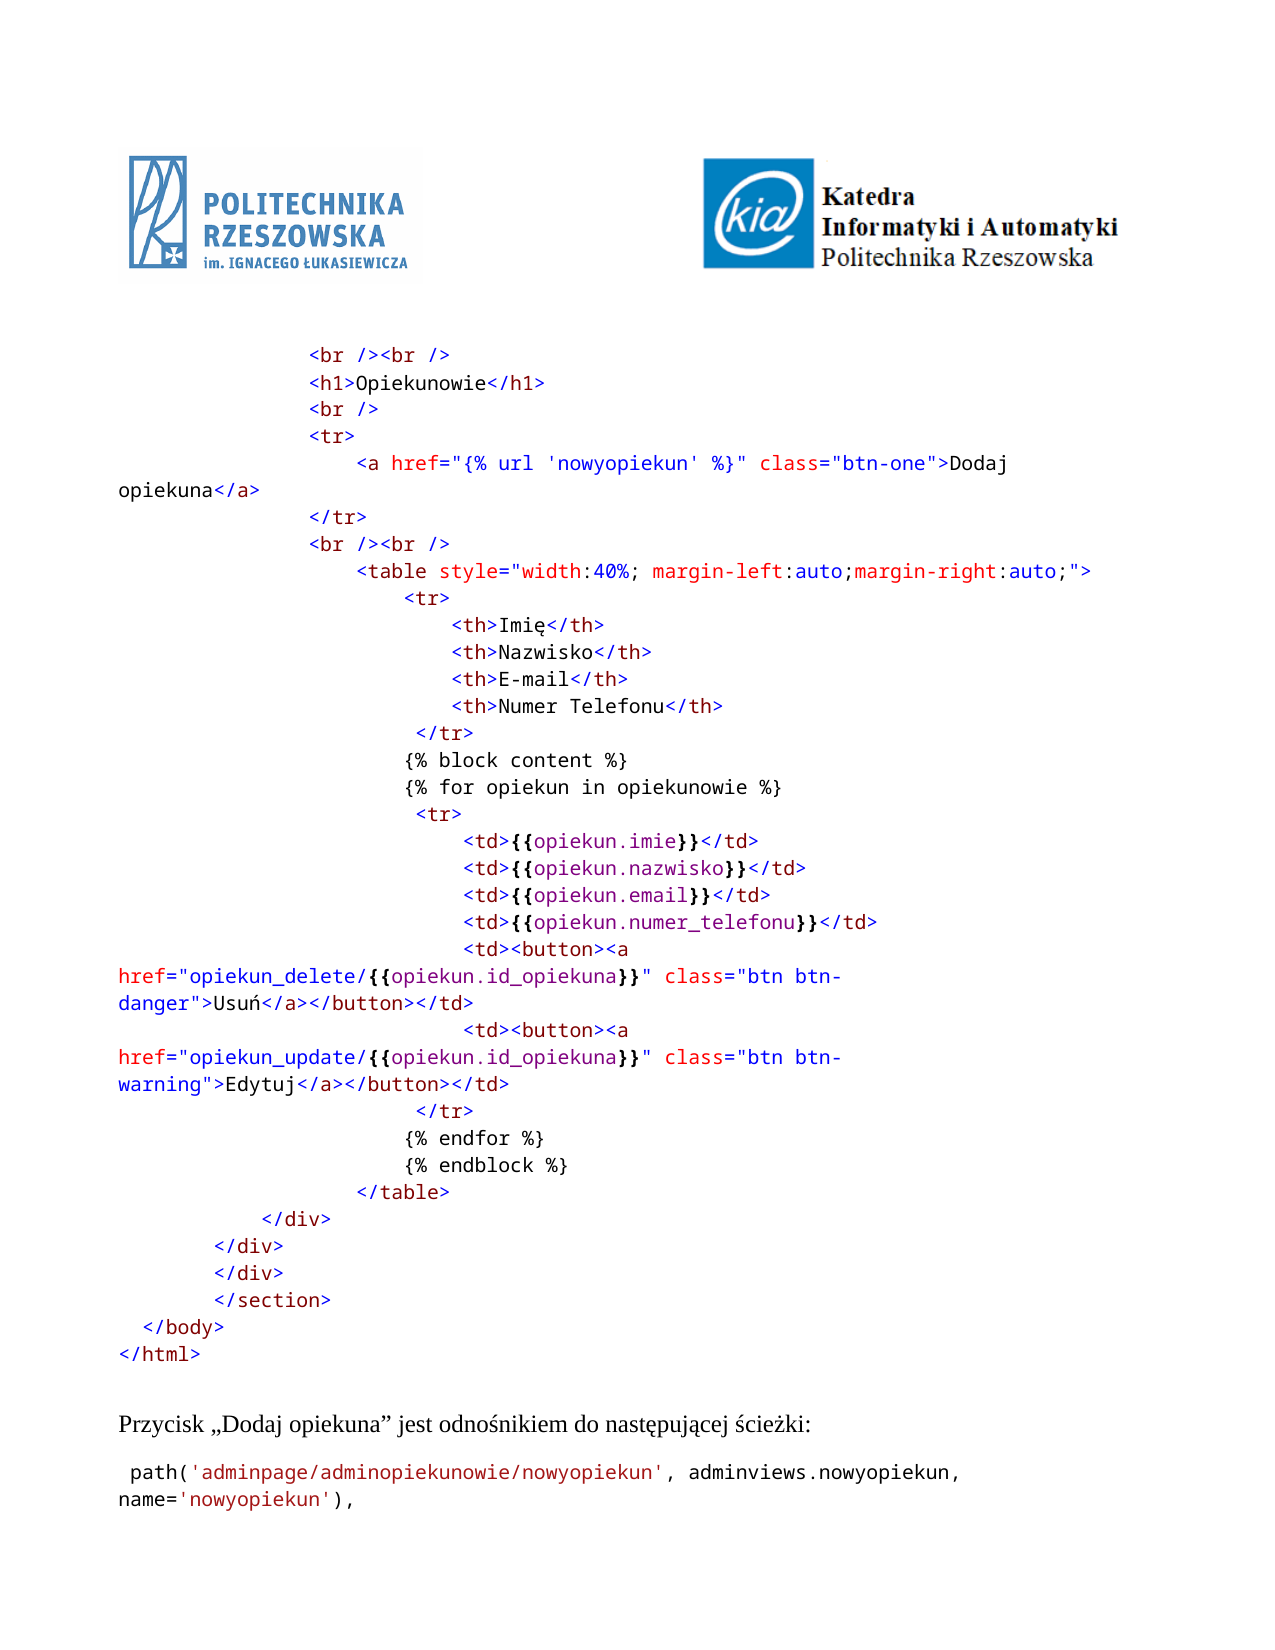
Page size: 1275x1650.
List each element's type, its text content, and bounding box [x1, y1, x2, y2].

text <td><button><a href="opiekun_delete/{{opiekun.id_opiekuna}}" class="btn btn-danger">Usuń</a></button></td> [118, 935, 1157, 1016]
text </body> [118, 1313, 1157, 1340]
text <th>E-mail</th> [118, 666, 1157, 692]
text <td>{{opiekun.imie}}</td> [118, 827, 1157, 854]
text </section> [118, 1286, 1157, 1313]
text </tr> [118, 504, 1157, 531]
text <table style="width:40%; margin-left:auto;margin-right:auto;"> [118, 558, 1157, 584]
text {% block content %} [118, 746, 1157, 773]
text <tr> [118, 423, 1157, 450]
text </div> [118, 1232, 1157, 1259]
text </html> [118, 1340, 1157, 1367]
text </tr> [118, 1097, 1157, 1124]
text <td>{{opiekun.numer_telefonu}}</td> [118, 908, 1157, 935]
text <h1>Opiekunowie</h1> [118, 369, 1157, 396]
text {% endblock %} [118, 1151, 1157, 1178]
text </div> [118, 1259, 1157, 1286]
text <td><button><a href="opiekun_update/{{opiekun.id_opiekuna}}" class="btn btn-warning">Edytuj</a></button></td> [118, 1016, 1157, 1097]
picture [118, 147, 423, 284]
text <br /> [118, 396, 1157, 423]
text Przycisk „Dodaj opiekuna” jest odnośnikiem do następującej ścieżki: [118, 1409, 1157, 1438]
text {% endfor %} [118, 1124, 1157, 1151]
text <tr> [118, 800, 1157, 827]
text <br /><br /> [118, 531, 1157, 558]
text <th>Nazwisko</th> [118, 638, 1157, 666]
text <td>{{opiekun.email}}</td> [118, 881, 1157, 908]
text <td>{{opiekun.nazwisko}}</td> [118, 854, 1157, 881]
text <th>Numer Telefonu</th> [118, 692, 1157, 719]
text </table> [118, 1178, 1157, 1205]
text path('adminpage/adminopiekunowie/nowyopiekun', adminviews.nowyopiekun, name='nowyopiekun'), [118, 1459, 1157, 1513]
text {% for opiekun in opiekunowie %} [118, 773, 1157, 800]
picture [685, 143, 1147, 286]
text </tr> [118, 719, 1157, 746]
text </div> [118, 1205, 1157, 1232]
text <a href="{% url 'nowyopiekun' %}" class="btn-one">Dodaj opiekuna</a> [118, 450, 1157, 504]
text <th>Imię</th> [118, 612, 1157, 638]
text <tr> [118, 584, 1157, 612]
text <br /><br /> [118, 342, 1157, 369]
